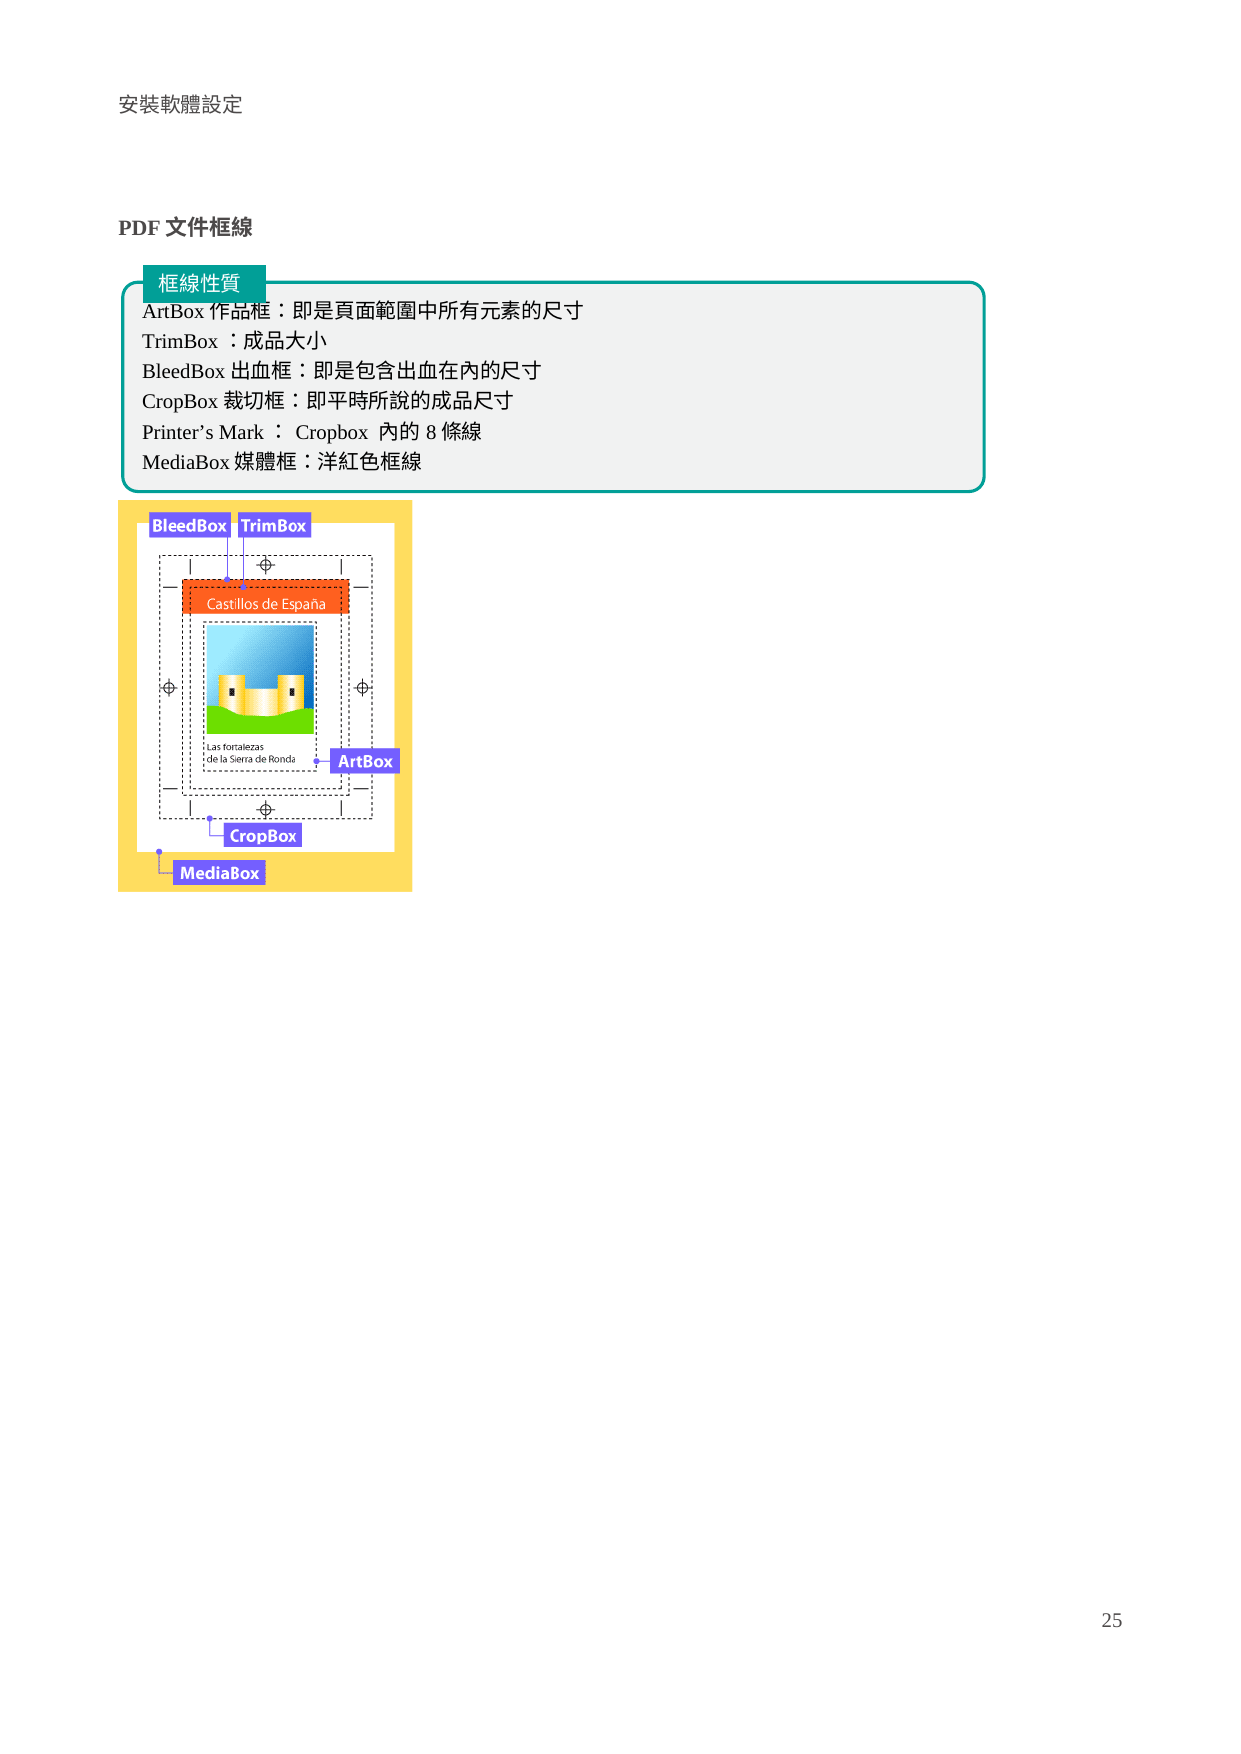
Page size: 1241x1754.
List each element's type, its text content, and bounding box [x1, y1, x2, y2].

subtitle PDF 文件框線 [118, 212, 1122, 242]
